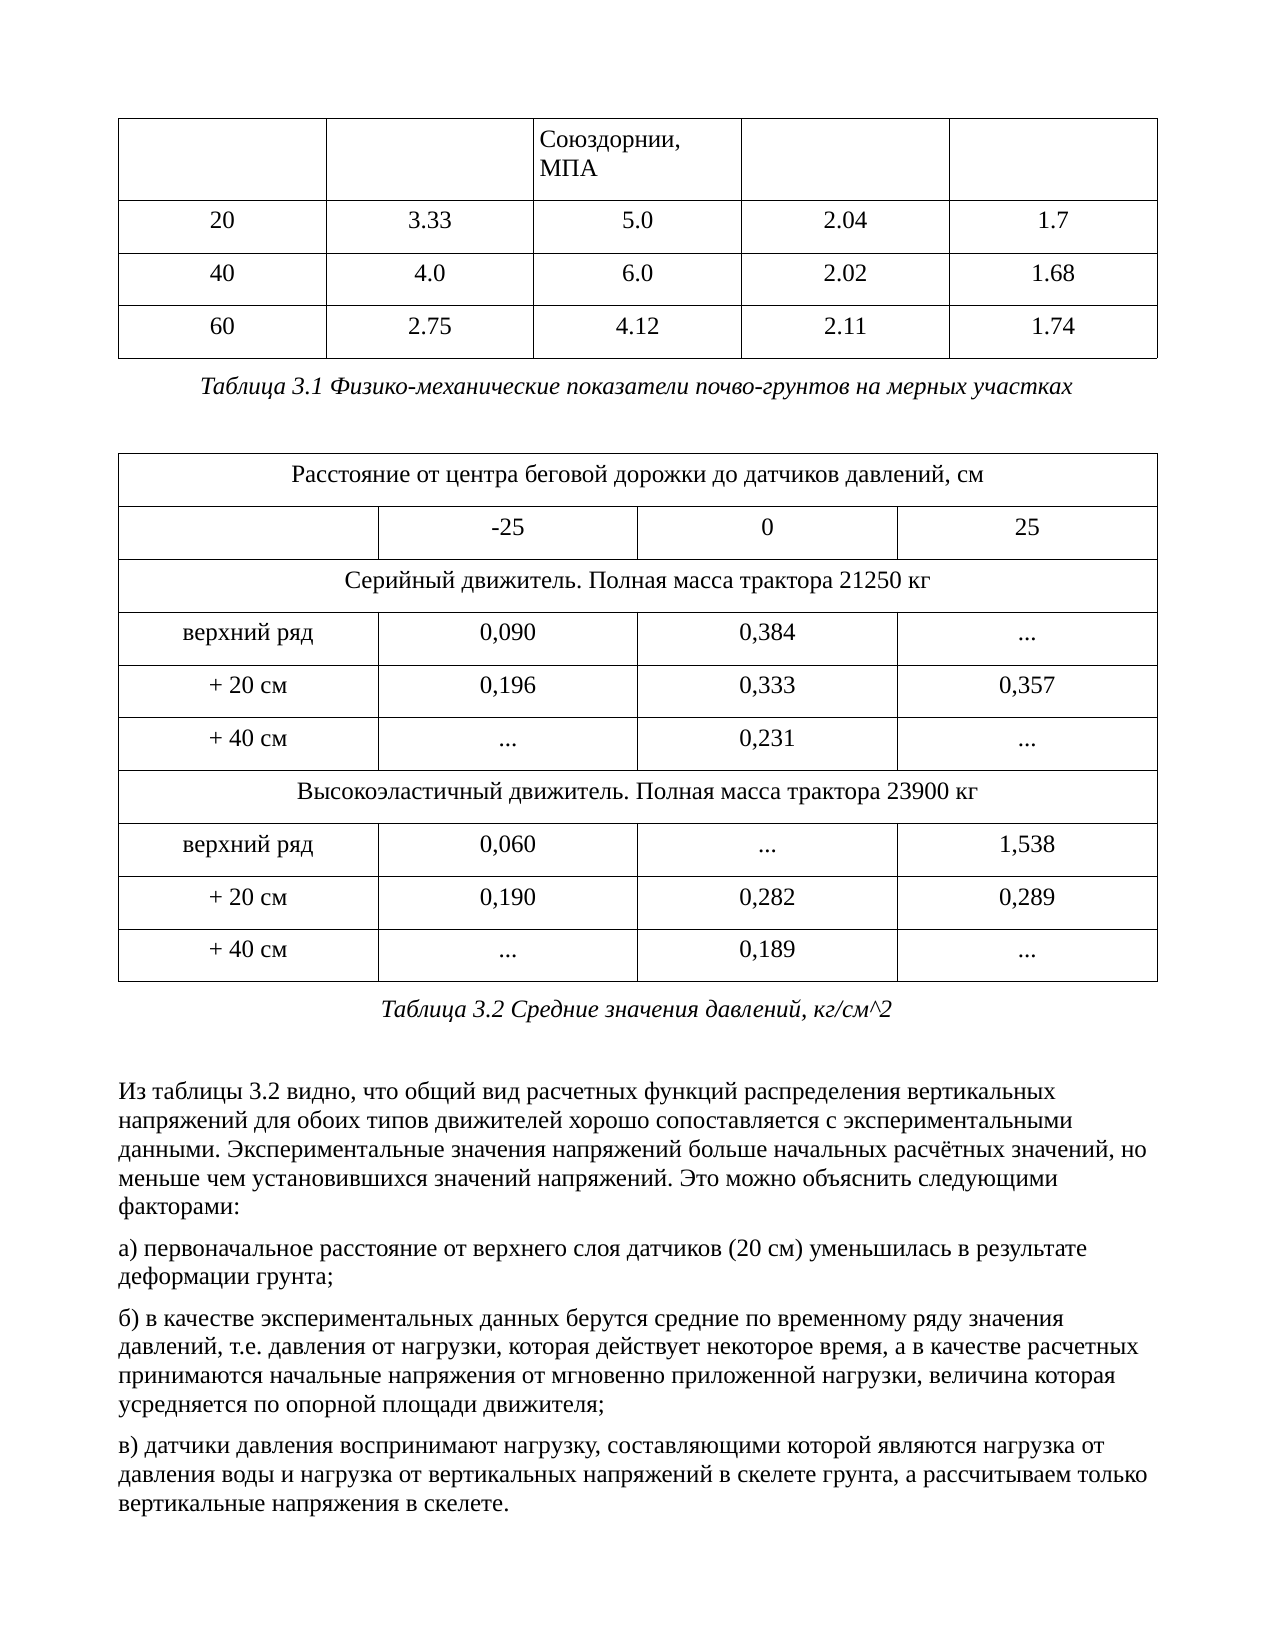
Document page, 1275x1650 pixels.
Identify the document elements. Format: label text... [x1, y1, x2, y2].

table_cell 0,231 [638, 718, 897, 770]
table_cell ... [379, 718, 637, 770]
table_cell 0,333 [638, 666, 897, 717]
table_cell ... [898, 718, 1157, 770]
table_cell 1.7 [950, 201, 1157, 252]
table_cell ... [898, 930, 1157, 981]
table_cell 3.33 [327, 201, 533, 252]
table_cell ... [898, 613, 1157, 664]
table_cell 0,289 [898, 877, 1157, 928]
table_cell 0,357 [898, 666, 1157, 717]
table_header [119, 119, 326, 200]
table_cell 0,190 [379, 877, 637, 928]
table_cell 40 [119, 254, 326, 305]
table_cell + 20 см [119, 666, 378, 717]
table_cell + 20 см [119, 877, 378, 928]
table_cell 2.11 [742, 306, 949, 358]
table_cell Серийный движитель. Полная масса трактора 21250 кг [119, 560, 1157, 612]
table_cell 0,282 [638, 877, 897, 928]
table_header Союздорнии, МПА [534, 119, 741, 200]
text Из таблицы 3.2 видно, что общий вид расчетных функций распределения вертикальных напряжений для обоих типов движителей хорошо сопоставляется с экспериментальными данными. Экспериментальные значения напряжений больше начальных расчётных значений, но меньше чем установившихся значений напряжений. Это можно объяснить следующими факторами: [118, 1076, 1157, 1220]
table_header [327, 119, 533, 200]
table_cell 0,189 [638, 930, 897, 981]
table_cell 20 [119, 201, 326, 252]
table_cell ... [379, 930, 637, 981]
text б) в качестве экспериментальных данных берутся средние по временному ряду значения давлений, т.е. давления от нагрузки, которая действует некоторое время, а в качестве расчетных принимаются начальные напряжения от мгновенно приложенной нагрузки, величина которая усредняется по опорной площади движителя; [118, 1303, 1157, 1418]
table_cell 60 [119, 306, 326, 358]
table_cell 2.02 [742, 254, 949, 305]
table_cell 0,060 [379, 824, 637, 876]
table_cell 1,538 [898, 824, 1157, 876]
table_cell 2.04 [742, 201, 949, 252]
table_cell 0,090 [379, 613, 637, 664]
table_cell 0,196 [379, 666, 637, 717]
table_cell + 40 см [119, 930, 378, 981]
table_header [950, 119, 1157, 200]
text а) первоначальное расстояние от верхнего слоя датчиков (20 см) уменьшилась в результате деформации грунта; [118, 1233, 1157, 1290]
table_cell 1.74 [950, 306, 1157, 358]
table_cell верхний ряд [119, 613, 378, 664]
table_cell 4.0 [327, 254, 533, 305]
table_cell верхний ряд [119, 824, 378, 876]
table_cell 4.12 [534, 306, 741, 358]
table_cell ... [638, 824, 897, 876]
table_cell 6.0 [534, 254, 741, 305]
table_cell 0,384 [638, 613, 897, 664]
table_cell [119, 507, 378, 559]
table_header Расстояние от центра беговой дорожки до датчиков давлений, см [119, 454, 1157, 506]
table_cell 0 [638, 507, 897, 559]
text Таблица 3.2 Средние значения давлений, кг/см^2 [118, 994, 1157, 1023]
text в) датчики давления воспринимают нагрузку, составляющими которой являются нагрузка от давления воды и нагрузка от вертикальных напряжений в скелете грунта, а рассчитываем только вертикальные напряжения в скелете. [118, 1430, 1157, 1516]
text Таблица 3.1 Физико-механические показатели почво-грунтов на мерных участках [118, 371, 1157, 399]
table_cell + 40 см [119, 718, 378, 770]
table_header [742, 119, 949, 200]
table_cell 1.68 [950, 254, 1157, 305]
table_cell 2.75 [327, 306, 533, 358]
table_cell 5.0 [534, 201, 741, 252]
table_cell -25 [379, 507, 637, 559]
table_cell 25 [898, 507, 1157, 559]
table_cell Высокоэластичный движитель. Полная масса трактора 23900 кг [119, 771, 1157, 823]
